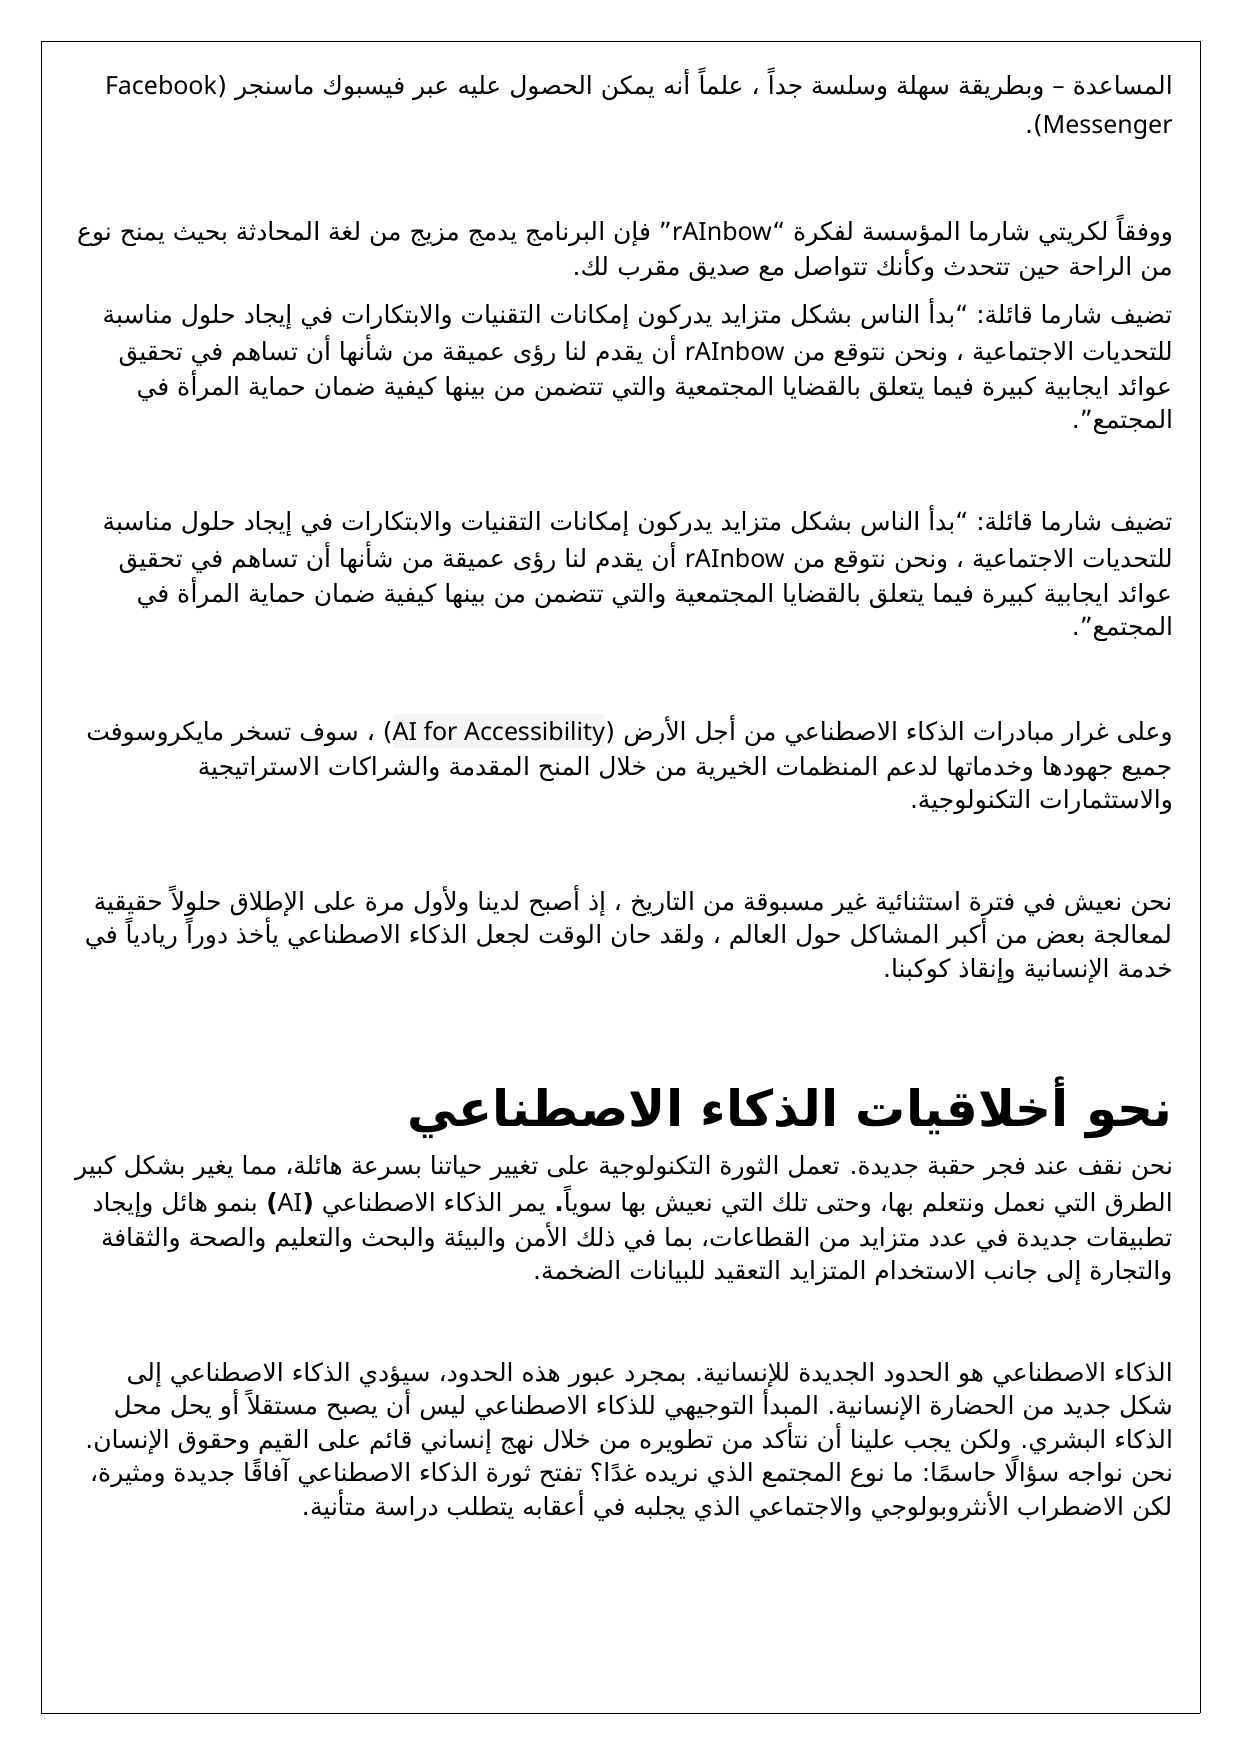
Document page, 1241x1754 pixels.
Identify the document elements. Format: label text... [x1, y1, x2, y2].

subtitle نحو أخلاقيات الذكاء الاصطناعي [68, 1080, 1173, 1138]
text نحن نقف عند فجر حقبة جديدة. تعمل الثورة التكنولوجية على تغيير حياتنا بسرعة هائلة، مما يغير بشكل كبير الطرق التي نعمل ونتعلم بها، وحتى تلك التي نعيش بها سوياً. يمر الذكاء الاصطناعي (AI) بنمو هائل وإيجاد تطبيقات جديدة في عدد متزايد من القطاعات، بما في ذلك الأمن والبيئة والبحث والتعليم والصحة والثقافة والتجارة إلى جانب الاستخدام المتزايد التعقيد للبيانات الضخمة. [68, 1151, 1173, 1286]
text وعلى غرار مبادرات الذكاء الاصطناعي من أجل الأرض (AI for Accessibility) ، سوف تسخر مايكروسوفت جميع جهودها وخدماتها لدعم المنظمات الخيرية من خلال المنح المقدمة والشراكات الاستراتيجية والاستثمارات التكنولوجية. [68, 714, 1173, 815]
text تضيف شارما قائلة: “بدأ الناس بشكل متزايد يدركون إمكانات التقنيات والابتكارات في إيجاد حلول مناسبة للتحديات الاجتماعية ، ونحن نتوقع من rAInbow أن يقدم لنا رؤى عميقة من شأنها أن تساهم في تحقيق عوائد ايجابية كبيرة فيما يتعلق بالقضايا المجتمعية والتي تتضمن من بينها كيفية ضمان حماية المرأة في المجتمع”. [68, 507, 1173, 642]
text ووفقاً لكريتي شارما المؤسسة لفكرة “rAInbow” فإن البرنامج يدمج مزيج من لغة المحادثة بحيث يمنح نوع من الراحة حين تتحدث وكأنك تتواصل مع صديق مقرب لك. [68, 214, 1173, 281]
text الذكاء الاصطناعي هو الحدود الجديدة للإنسانية. بمجرد عبور هذه الحدود، سيؤدي الذكاء الاصطناعي إلى شكل جديد من الحضارة الإنسانية. المبدأ التوجيهي للذكاء الاصطناعي ليس أن يصبح مستقلاً أو يحل محل الذكاء البشري. ولكن يجب علينا أن نتأكد من تطويره من خلال نهج إنساني قائم على القيم وحقوق الإنسان. نحن نواجه سؤالًا حاسمًا: ما نوع المجتمع الذي نريده غدًا؟ تفتح ثورة الذكاء الاصطناعي آفاقًا جديدة ومثيرة، لكن الاضطراب الأنثروبولوجي والاجتماعي الذي يجلبه في أعقابه يتطلب دراسة متأنية. [68, 1358, 1173, 1521]
text نحن نعيش في فترة استثنائية غير مسبوقة من التاريخ ، إذ أصبح لدينا ولأول مرة على الإطلاق حلولاً حقيقية لمعالجة بعض من أكبر المشاكل حول العالم ، ولقد حان الوقت لجعل الذكاء الاصطناعي يأخذ دوراً ريادياً في خدمة الإنسانية وإنقاذ كوكبنا. [68, 887, 1173, 983]
text يعمل برنامج “rAInbow” على توفير بيئة آمنة لضحايا العنف الأسري ، حيث يساعد هذا البرنامج الفئات المهمشة من معرفة حقوقهم وخيارات الدعم المتاحة لهم وإضافة الى الأماكن التي يمكن أن يتلقوا فيها المساعدة – وبطريقة سهلة وسلسة جداً ، علماً أنه يمكن الحصول عليه عبر فيسبوك ماسنجر (Facebook Messenger). [68, 68, 1173, 141]
text تضيف شارما قائلة: “بدأ الناس بشكل متزايد يدركون إمكانات التقنيات والابتكارات في إيجاد حلول مناسبة للتحديات الاجتماعية ، ونحن نتوقع من rAInbow أن يقدم لنا رؤى عميقة من شأنها أن تساهم في تحقيق عوائد ايجابية كبيرة فيما يتعلق بالقضايا المجتمعية والتي تتضمن من بينها كيفية ضمان حماية المرأة في المجتمع”. [68, 300, 1173, 435]
